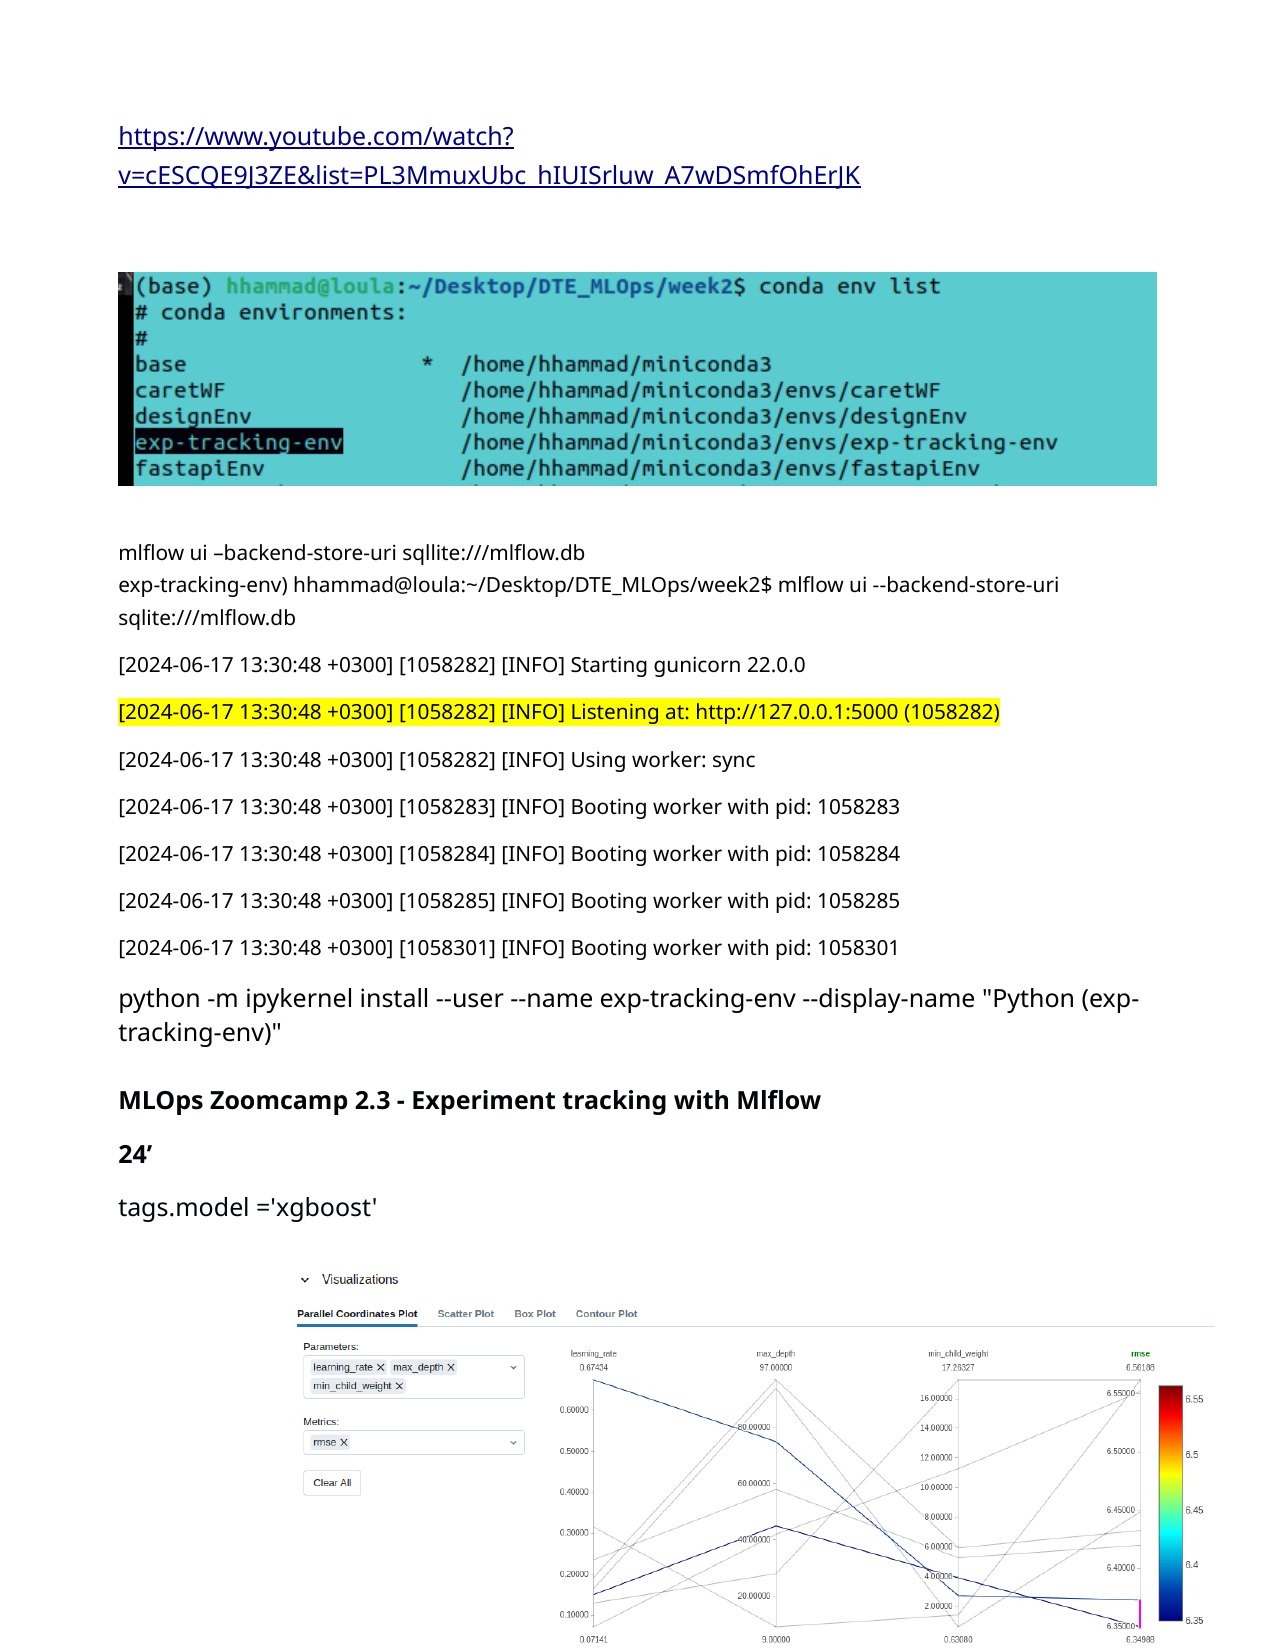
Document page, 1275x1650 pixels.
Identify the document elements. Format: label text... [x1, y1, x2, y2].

text [2024-06-17 13:30:48 +0300] [1058284] [INFO] Booting worker with pid: 1058284 [118, 839, 1157, 867]
text [2024-06-17 13:30:48 +0300] [1058301] [INFO] Booting worker with pid: 1058301 [118, 933, 1157, 962]
text 24’ [118, 1136, 1157, 1170]
picture [118, 272, 1157, 486]
picture [296, 1263, 1215, 1650]
text tags.model ='xgboost' [118, 1190, 1157, 1224]
text mlflow ui –backend-store-uri sqllite:///mlflow.db exp-tracking-env) hhammad@loula:~/Desktop/DTE_MLOps/week2$ mlflow ui --backend-store-uri sqlite:///mlflow.db [118, 538, 1157, 632]
text python -m ipykernel install --user --name exp-tracking-env --display-name "Python (exp-tracking-env)" [118, 981, 1157, 1049]
text [2024-06-17 13:30:48 +0300] [1058283] [INFO] Booting worker with pid: 1058283 [118, 792, 1157, 820]
text [2024-06-17 13:30:48 +0300] [1058282] [INFO] Starting gunicorn 22.0.0 [118, 650, 1157, 679]
text [2024-06-17 13:30:48 +0300] [1058282] [INFO] Listening at: http://127.0.0.1:5000 (1058282) [118, 697, 1157, 726]
text [2024-06-17 13:30:48 +0300] [1058285] [INFO] Booting worker with pid: 1058285 [118, 886, 1157, 915]
text MLOps Zoomcamp 2.3 - Experiment tracking with Mlflow [118, 1049, 1157, 1117]
text [2024-06-17 13:30:48 +0300] [1058282] [INFO] Using worker: sync [118, 745, 1157, 773]
text https://www.youtube.com/watch?v=cESCQE9J3ZE&list=PL3MmuxUbc_hIUISrluw_A7wDSmfOhErJK [118, 118, 1157, 191]
